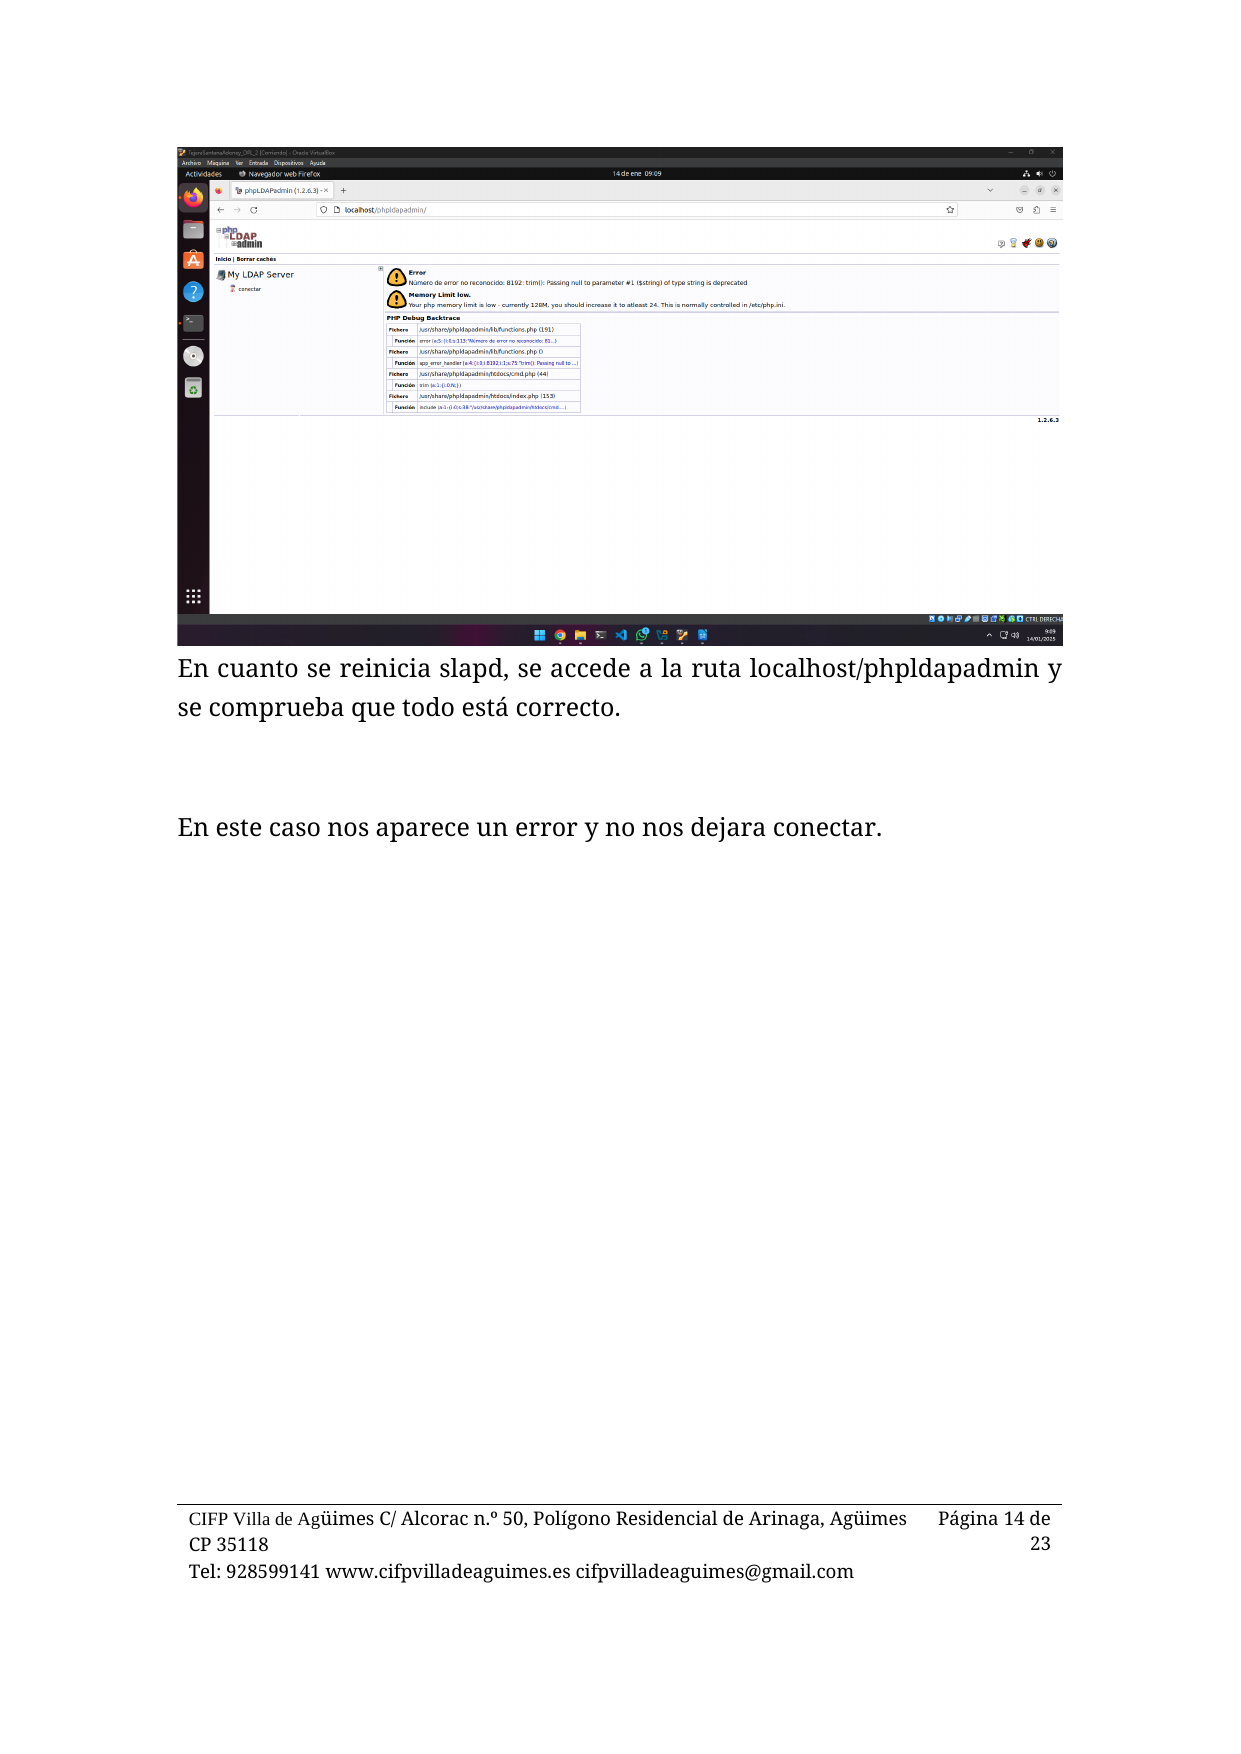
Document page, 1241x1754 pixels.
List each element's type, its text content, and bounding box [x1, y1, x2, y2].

picture [177, 147, 1063, 646]
text En cuanto se reinicia slapd, se accede a la ruta localhost/phpldapadmin y se comprueba que todo está correcto. [177, 646, 1063, 724]
text En este caso nos aparece un error y no nos dejara conectar. [177, 810, 1063, 844]
